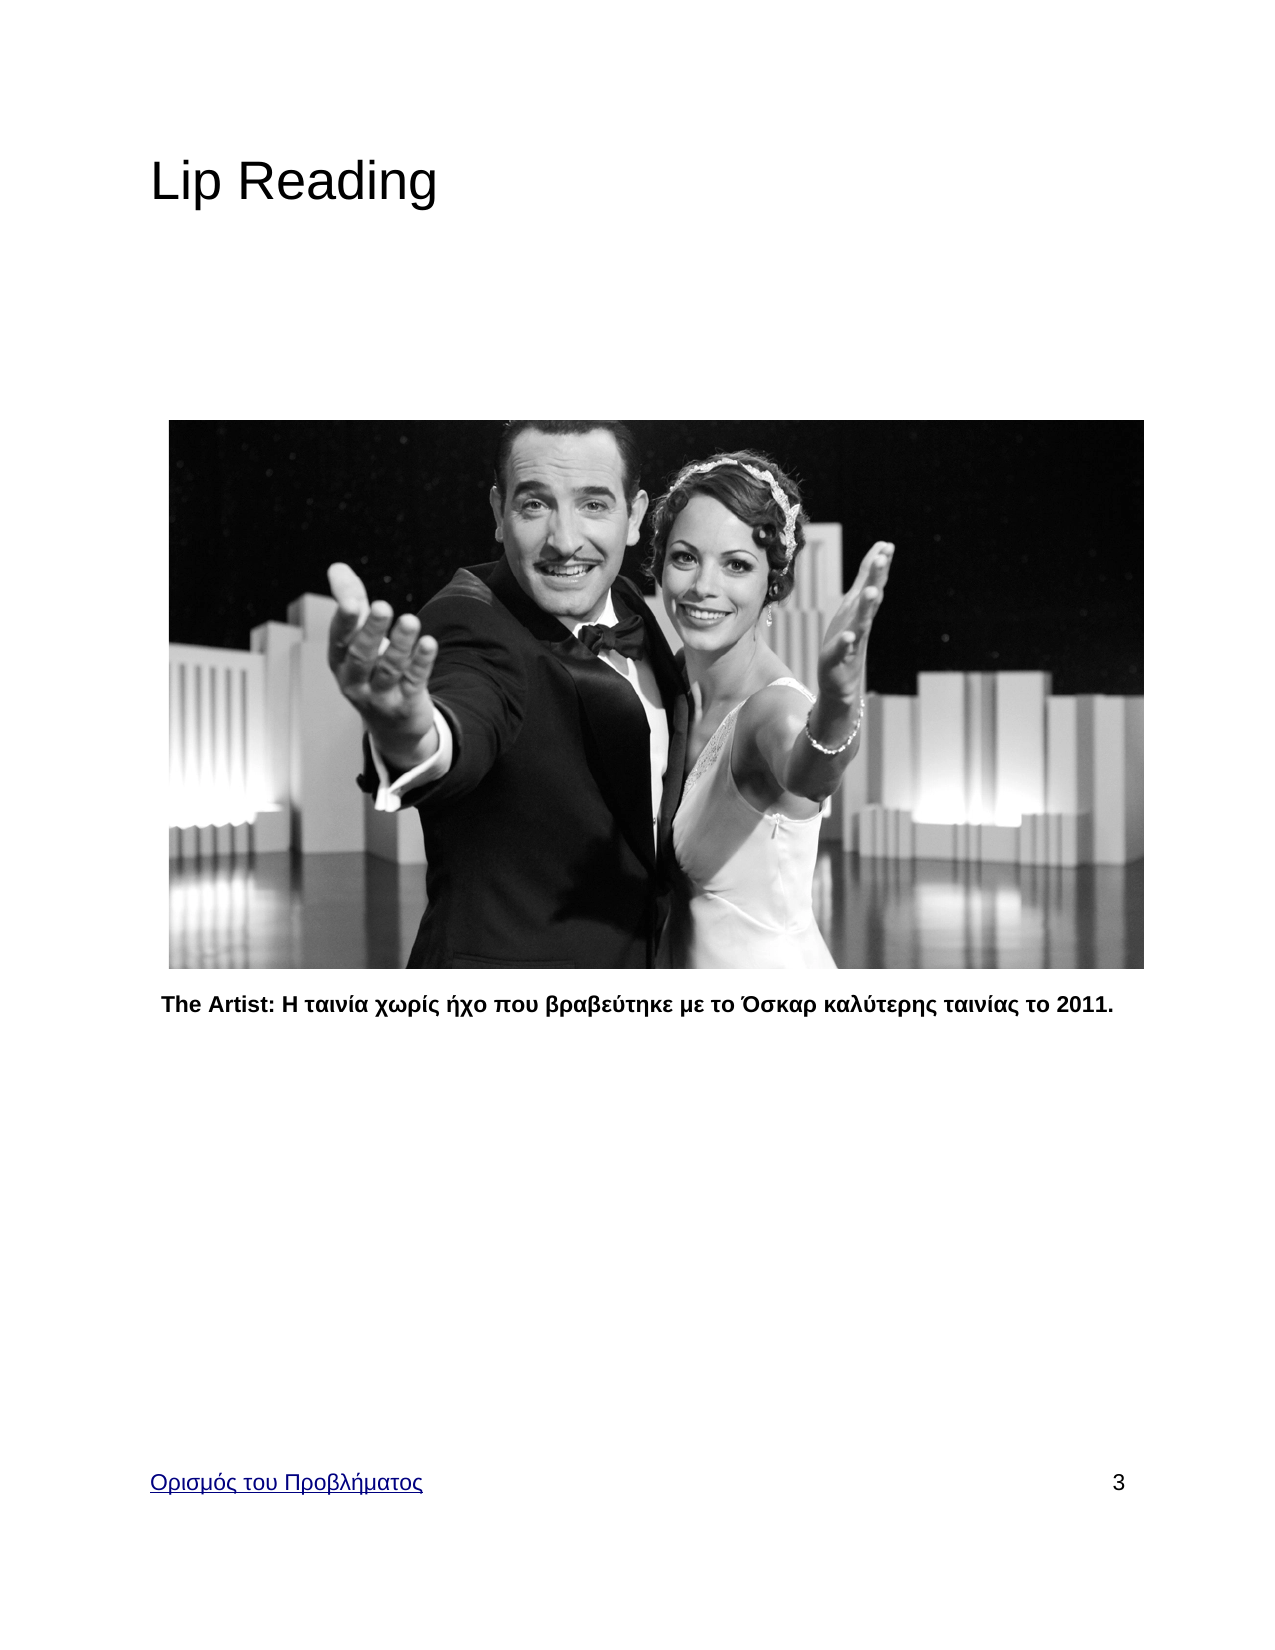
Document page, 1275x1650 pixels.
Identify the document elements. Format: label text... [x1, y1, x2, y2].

text The Artist: Η ταινία χωρίς ήχο που βραβεύτηκε με το Όσκαρ καλύτερης ταινίας το 2011. [150, 991, 1125, 1017]
picture [168, 420, 1144, 969]
title Lip Reading [150, 150, 1125, 211]
text Ορισμός του Προβλήματος 3 [150, 1469, 1125, 1495]
